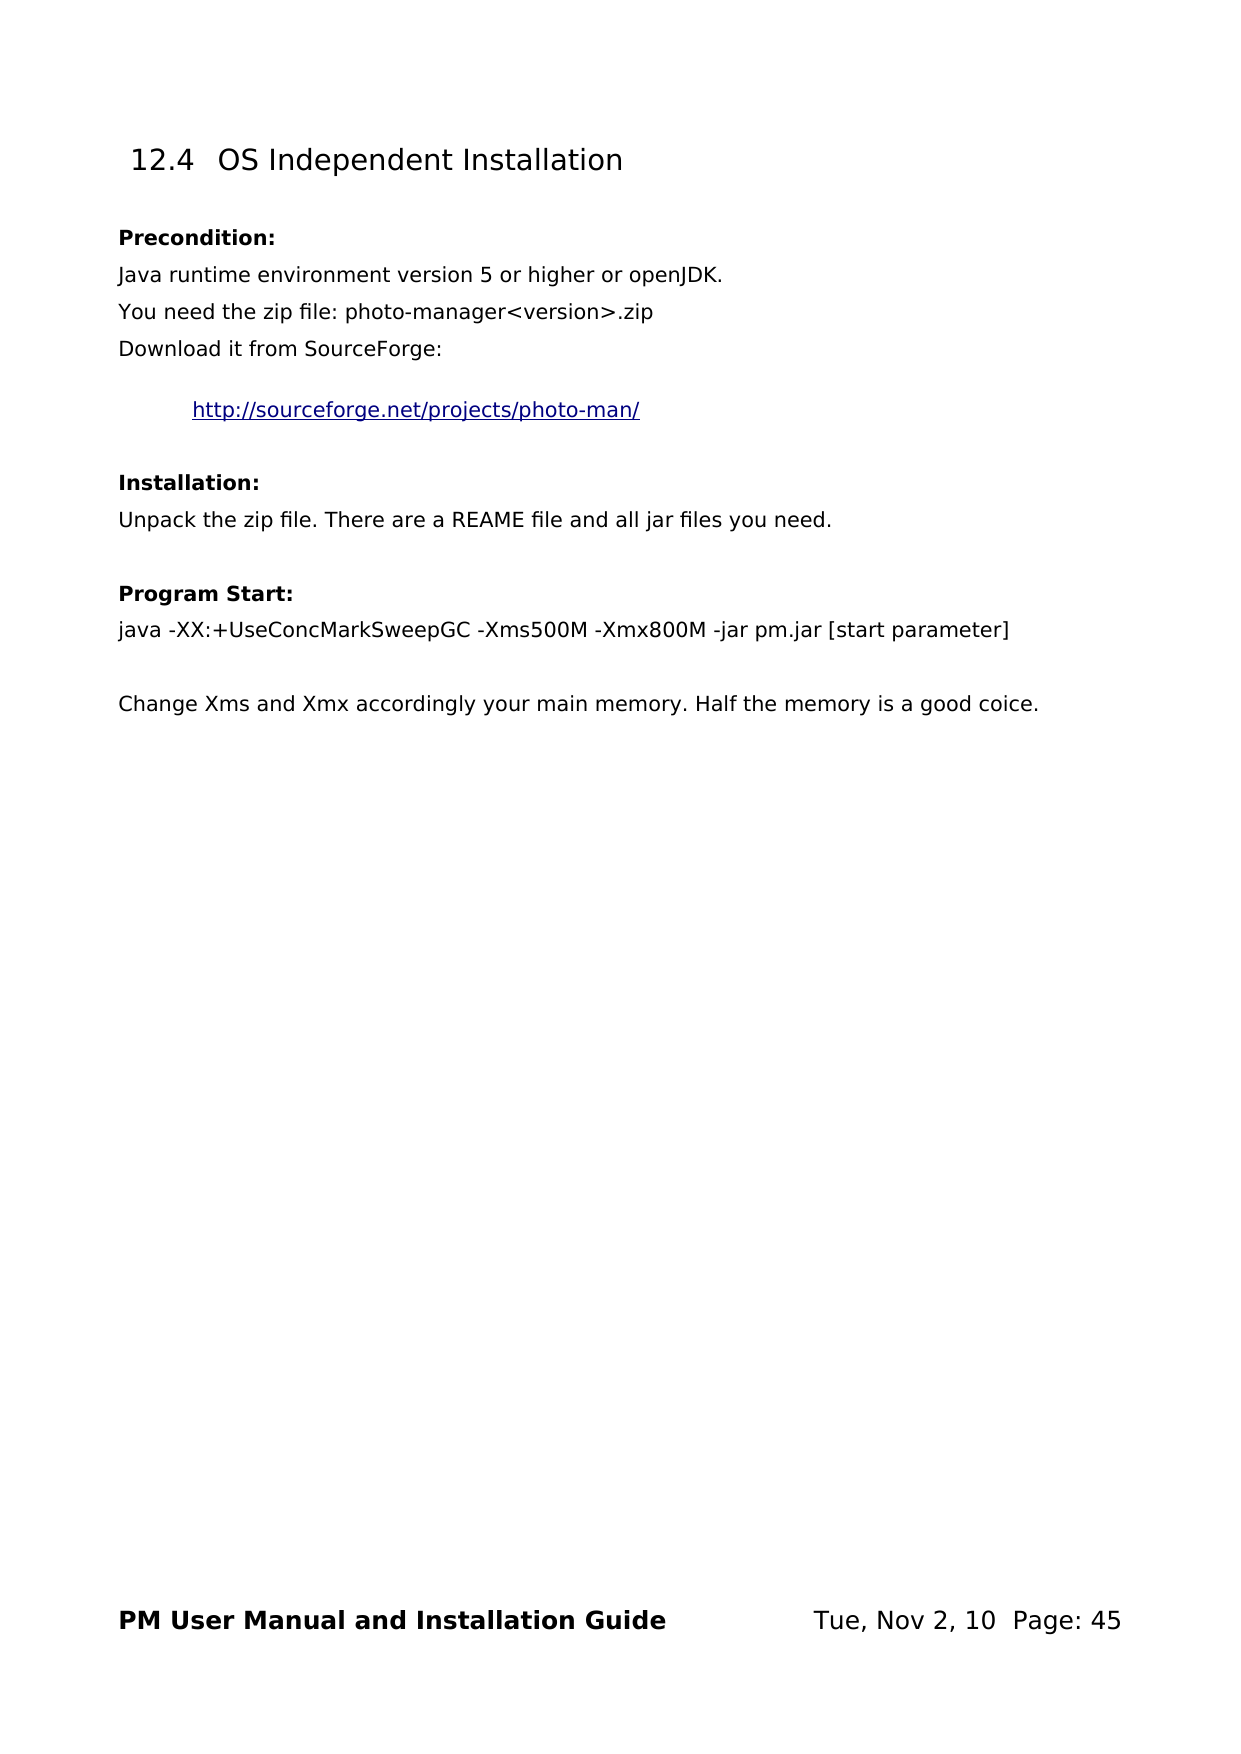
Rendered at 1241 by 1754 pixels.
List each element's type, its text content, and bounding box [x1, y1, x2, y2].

text Java runtime environment version 5 or higher or openJDK. [118, 263, 1122, 287]
subtitle OS Independent Installation [130, 143, 1122, 177]
text Download it from SourceForge: [118, 337, 1122, 361]
text You need the zip file: photo-manager<version>.zip [118, 300, 1122, 324]
text Change Xms and Xmx accordingly your main memory. Half the memory is a good coice. [118, 692, 1122, 716]
text Installation: [118, 471, 1122, 496]
text Precondition: [118, 226, 1122, 251]
text java -XX:+UseConcMarkSweepGC -Xms500M -Xmx800M -jar pm.jar [start parameter] [118, 618, 1122, 643]
text Program Start: [118, 582, 1122, 606]
text Unpack the zip file. There are a REAME file and all jar files you need. [118, 508, 1122, 532]
text http://sourceforge.net/projects/photo-man/ [118, 373, 1122, 422]
